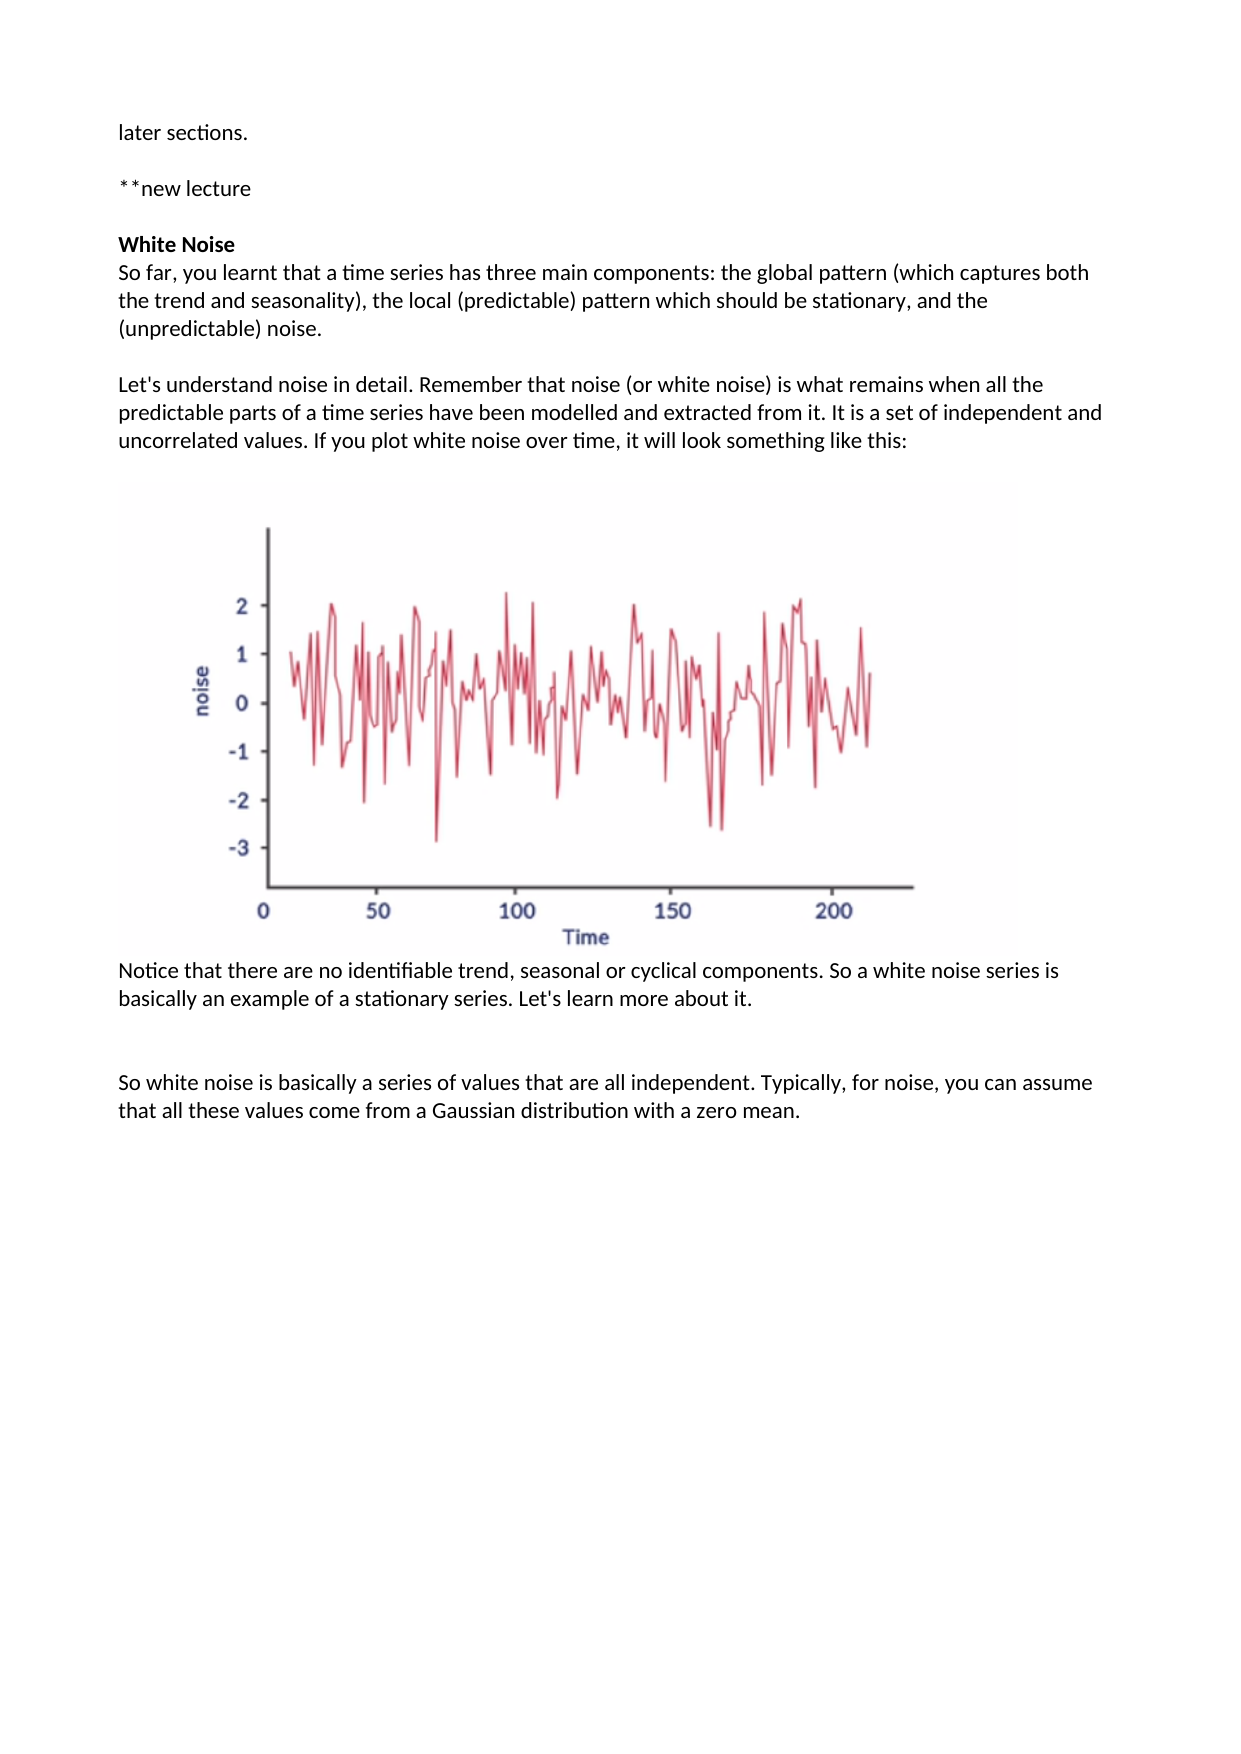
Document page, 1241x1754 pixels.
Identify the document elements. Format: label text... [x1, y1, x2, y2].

text So white noise is basically a series of values that are all independent. Typically, for noise, you can assume that all these values come from a Gaussian distribution with a zero mean. [118, 1068, 1122, 1124]
text later sections. [118, 118, 1122, 146]
text Notice that there are no identifiable trend, seasonal or cyclical components. So a white noise series is basically an example of a stationary series. Let's learn more about it. [118, 956, 1122, 1012]
text Let's understand noise in detail. Remember that noise (or white noise) is what remains when all the predictable parts of a time series have been modelled and extracted from it. It is a set of independent and uncorrelated values. If you plot white noise over time, it will look something like this: [118, 370, 1122, 454]
text So far, you learnt that a time series has three main components: the global pattern (which captures both the trend and seasonality), the local (predictable) pattern which should be stationary, and the (unpredictable) noise. [118, 258, 1122, 342]
text White Noise [118, 230, 1122, 258]
text **new lecture [118, 174, 1122, 202]
